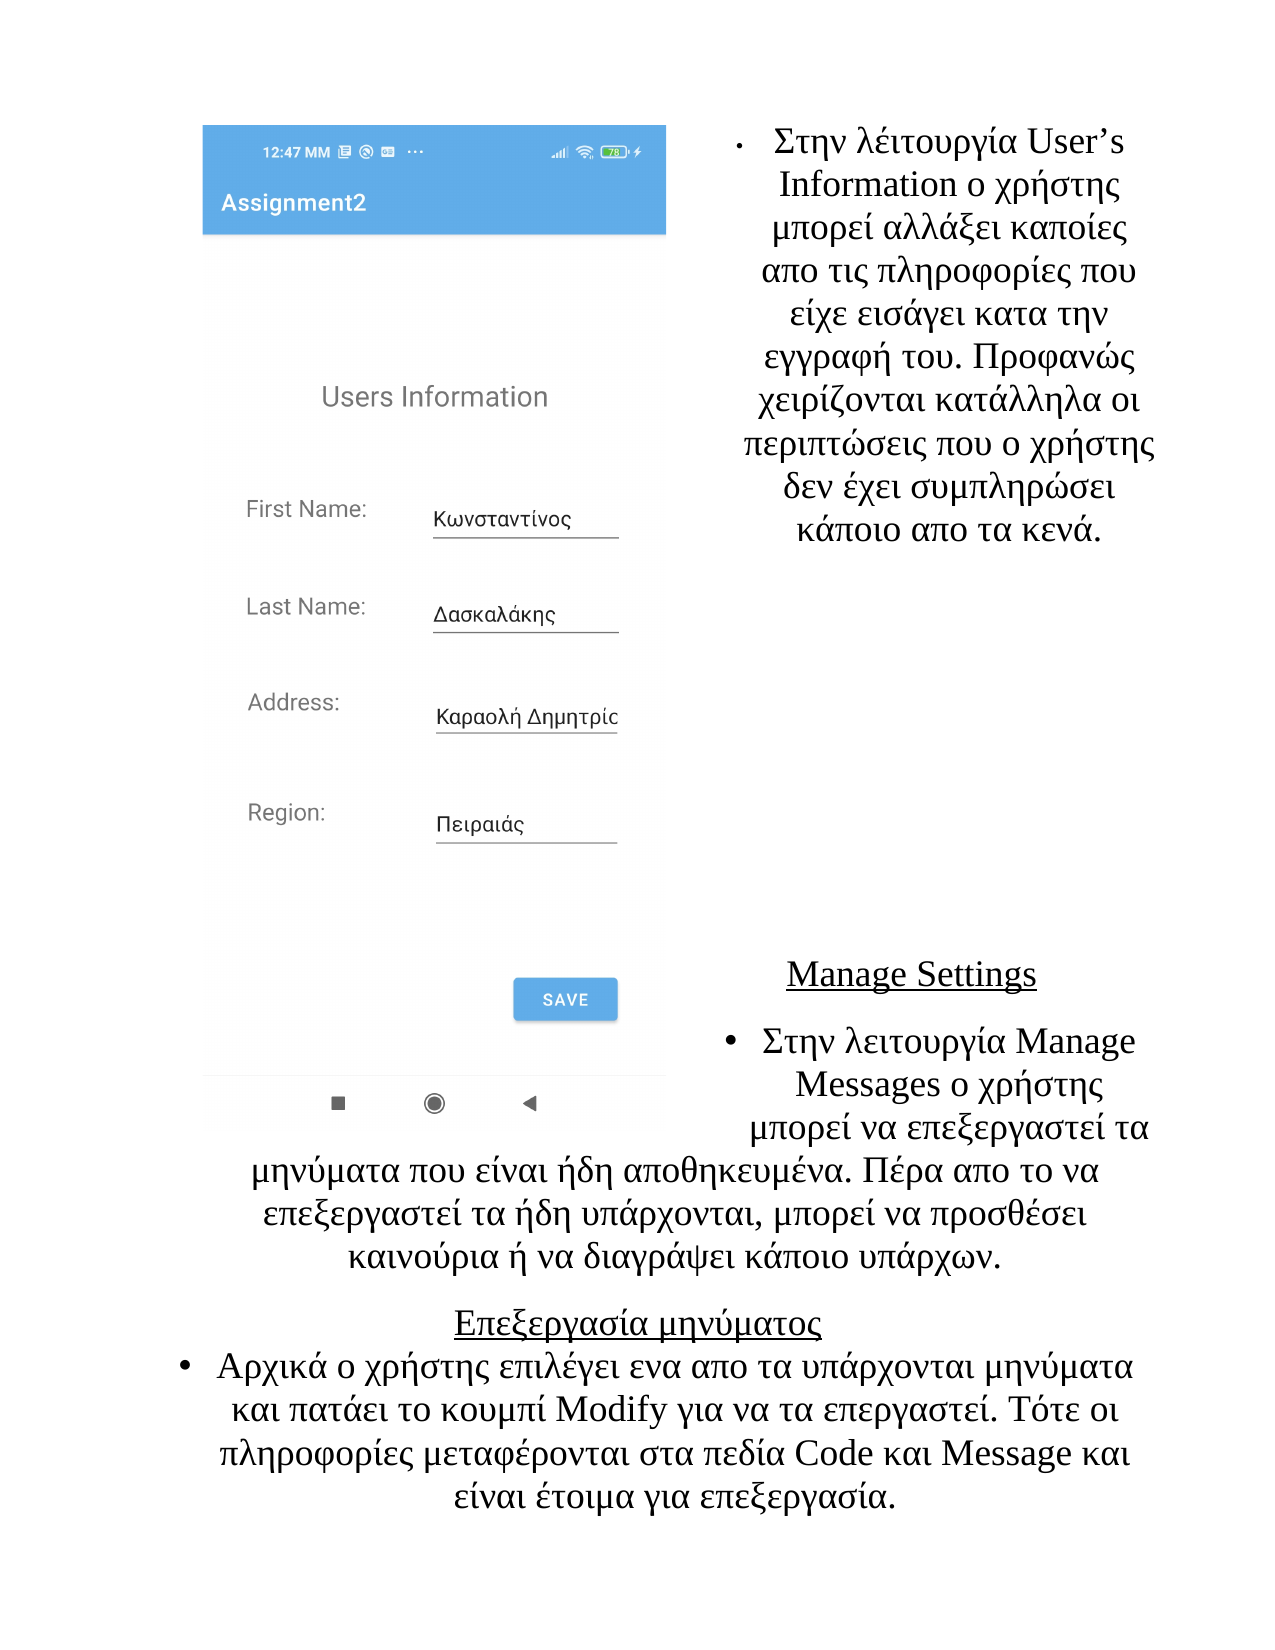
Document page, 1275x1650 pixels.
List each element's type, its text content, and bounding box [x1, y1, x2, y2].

list Στην λειτουργία Manage Messages ο χρήστης μπορεί να επεξεργαστεί τα μηνύματα που είναι ήδη αποθηκευμένα. Πέρα απο το να επεξεργαστεί τα ήδη υπάρχονται, μπορεί να προσθέσει καινούρια ή να διαγράψει κάποιο υπάρχων. [156, 1018, 1157, 1277]
text Επεξεργασία μηνύματος [118, 1301, 1157, 1344]
list Αρχικά ο χρήστης επιλέγει ενα απο τα υπάρχονται μηνύματα και πατάει το κουμπί Modify για να τα επεργαστεί. Τότε οι πληροφορίες μεταφέρονται στα πεδία Code και Message και είναι έτοιμα για επεξεργασία. [156, 1344, 1157, 1516]
text Manage Settings [667, 951, 1157, 994]
list Στην λέιτουργία User’s Information ο χρήστης μπορεί αλλάξει καποίες απο τις πληροφορίες που είχε εισάγει κατα την εγγραφή του. Προφανώς χειρίζονται κατάλληλα οι περιπτώσεις που ο χρήστης δεν έχει συμπληρώσει κάποιο απο τα κενά. [156, 118, 1157, 549]
text [118, 951, 202, 994]
picture [202, 125, 667, 1131]
